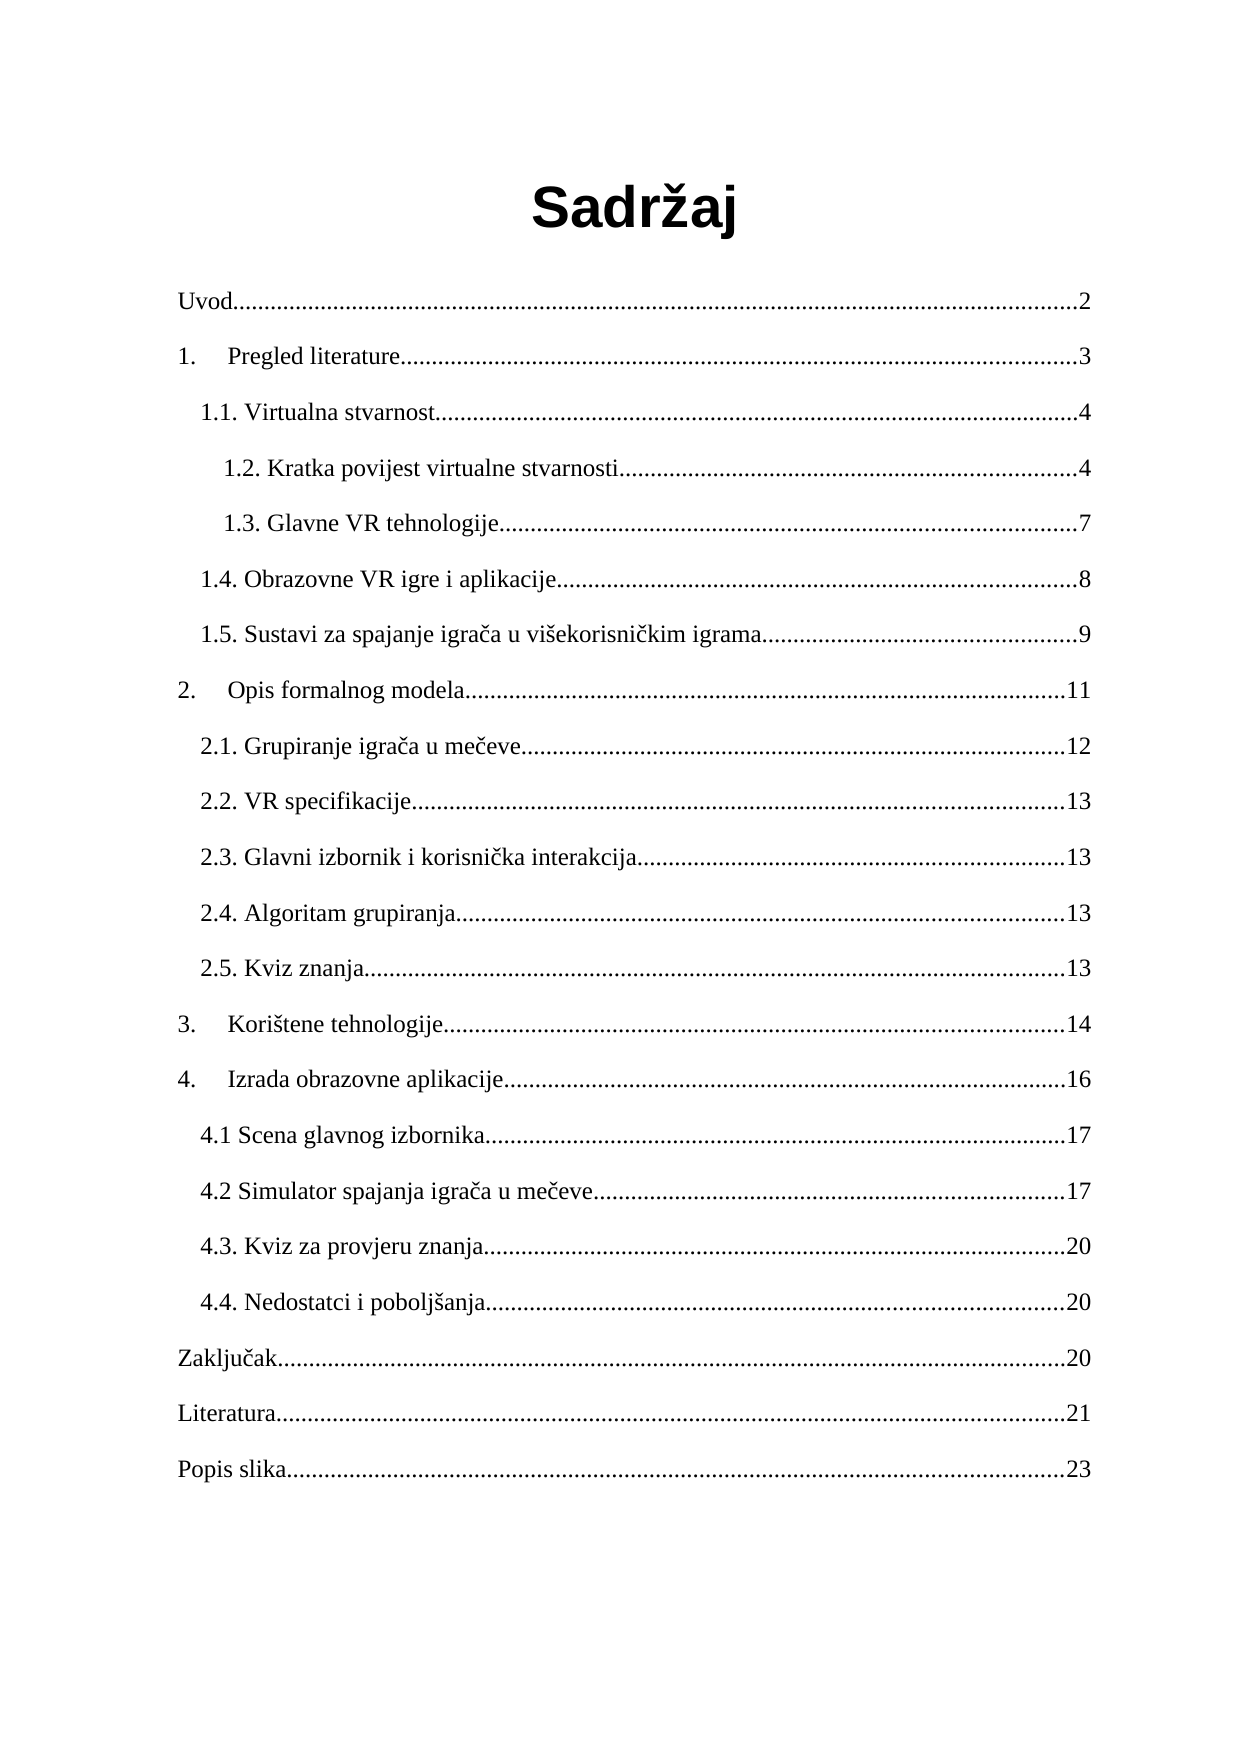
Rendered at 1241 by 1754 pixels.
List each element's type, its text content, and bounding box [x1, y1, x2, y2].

text Popis slika 23 [177, 1454, 1092, 1483]
text 1.1. Virtualna stvarnost 4 [200, 397, 1092, 426]
text Literatura 21 [177, 1398, 1092, 1427]
text 2. Opis formalnog modela 11 [177, 675, 1092, 704]
text Zaključak 20 [177, 1343, 1092, 1371]
text 4.3. Kviz za provjeru znanja 20 [200, 1231, 1092, 1260]
text 1.3. Glavne VR tehnologije 7 [223, 508, 1092, 537]
text 1. Pregled literature 3 [177, 341, 1092, 370]
text 4.1 Scena glavnog izbornika 17 [200, 1120, 1092, 1149]
text 2.3. Glavni izbornik i korisnička interakcija 13 [200, 842, 1092, 871]
text 2.1. Grupiranje igrača u mečeve 12 [200, 731, 1092, 759]
text 2.4. Algoritam grupiranja 13 [200, 898, 1092, 926]
text Uvod 2 [177, 286, 1092, 314]
text 4. Izrada obrazovne aplikacije 16 [177, 1064, 1092, 1093]
text 1.2. Kratka povijest virtualne stvarnosti 4 [223, 453, 1092, 481]
text 3. Korištene tehnologije 14 [177, 1009, 1092, 1038]
title Sadržaj [177, 173, 1092, 240]
text 2.5. Kviz znanja 13 [200, 953, 1092, 982]
text 4.2 Simulator spajanja igrača u mečeve 17 [200, 1176, 1092, 1204]
text 1.4. Obrazovne VR igre i aplikacije 8 [200, 564, 1092, 593]
text 2.2. VR specifikacije 13 [200, 786, 1092, 815]
text 1.5. Sustavi za spajanje igrača u višekorisničkim igrama 9 [200, 619, 1092, 648]
text 4.4. Nedostatci i poboljšanja 20 [200, 1287, 1092, 1316]
